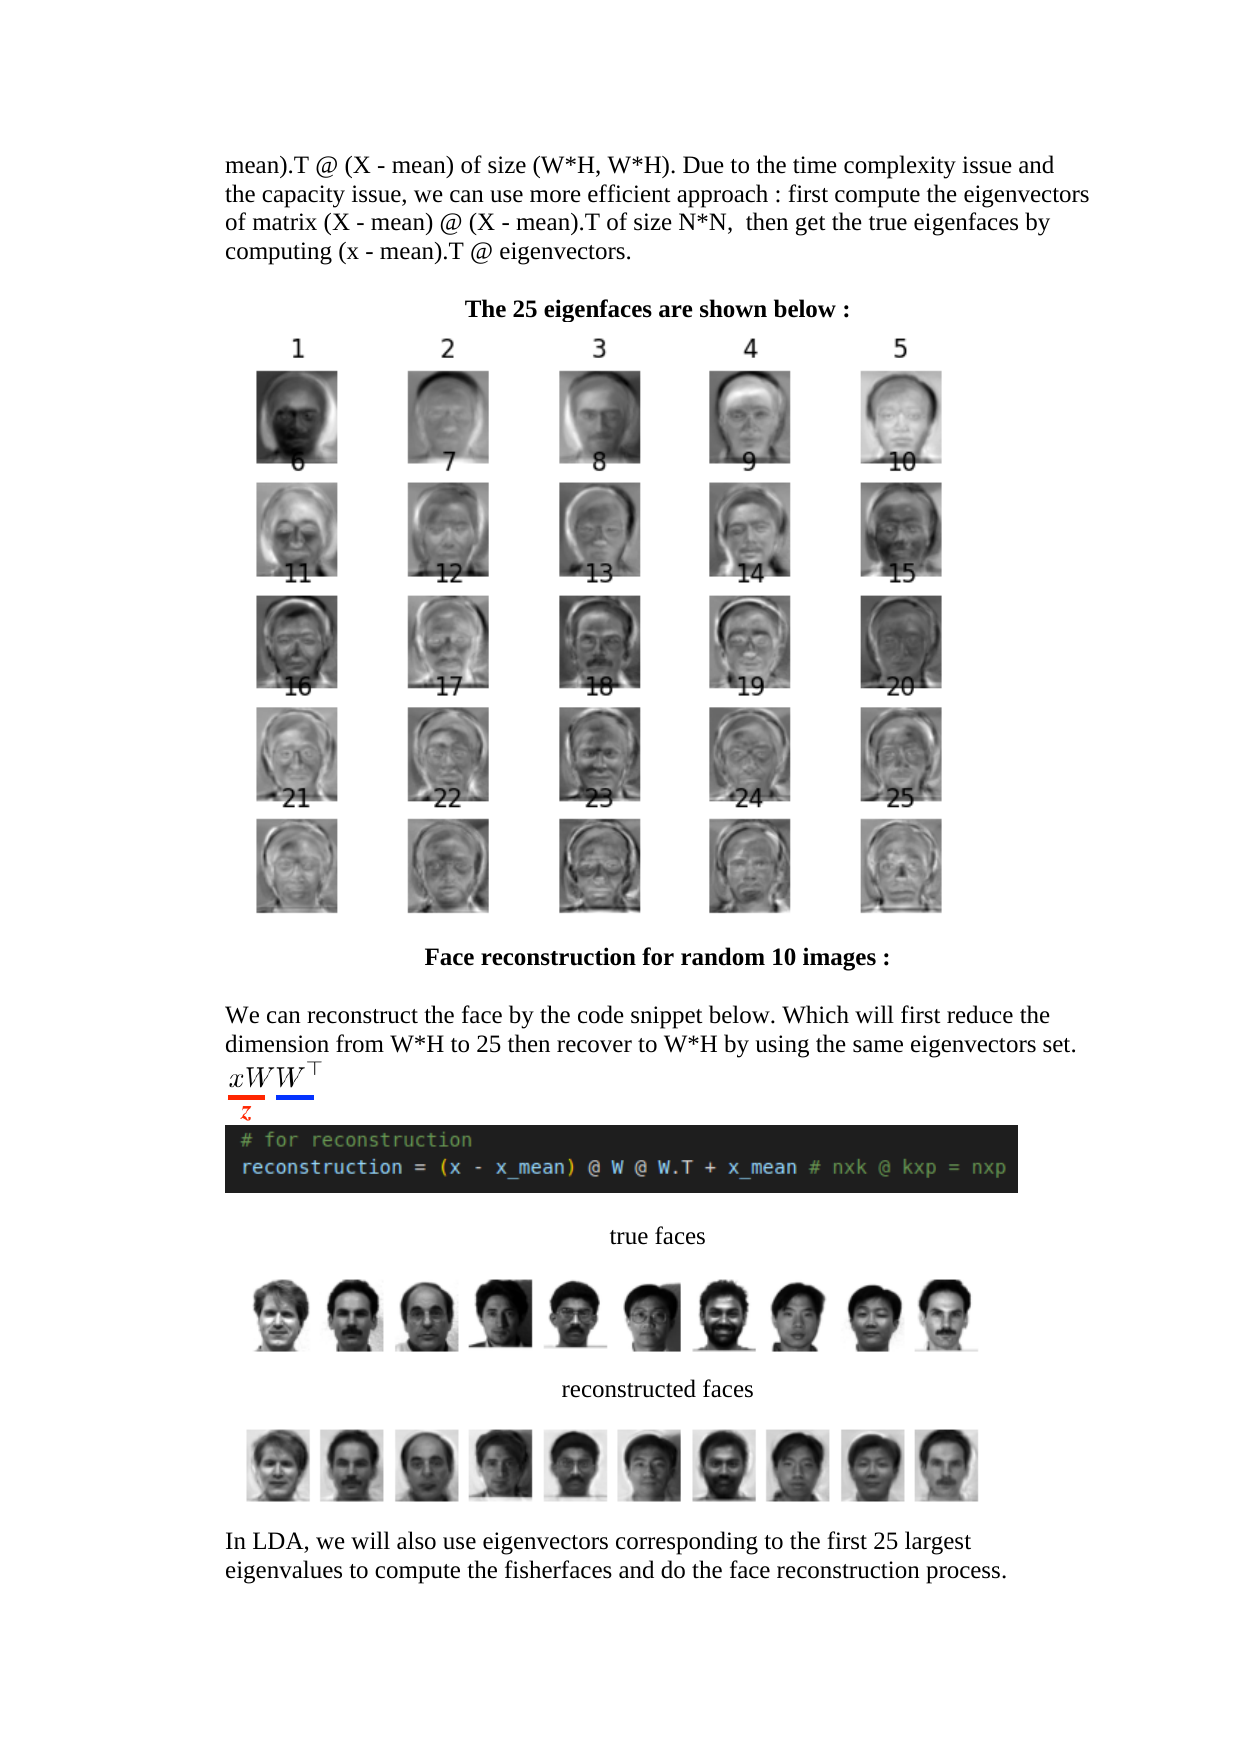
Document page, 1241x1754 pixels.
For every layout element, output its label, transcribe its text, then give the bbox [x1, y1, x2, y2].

text Face reconstruction for random 10 images : [225, 942, 1090, 971]
picture [225, 1250, 1001, 1374]
text reconstructed faces [225, 1374, 1090, 1402]
picture [225, 1402, 1001, 1527]
text - mean).T @ (X - mean) of size (W*H, W*H). Due to the time complexity issue and the capacity issue, we can use more efficient approach : first compute the eigenvectors of matrix (X - mean) @ (X - mean).T of size N*N, then get the true eigenfaces by computing (x - mean).T @ eigenvectors. [225, 150, 1090, 265]
text The 25 eigenfaces are shown below : [225, 294, 1090, 322]
text true faces [225, 1221, 1090, 1250]
picture [225, 322, 988, 943]
text We can reconstruct the face by the code snippet below. Which will first reduce the dimension from W*H to 25 then recover to W*H by using the same eigenvectors set. [225, 1000, 1090, 1057]
picture [225, 1057, 1018, 1193]
text In LDA, we will also use eigenvectors corresponding to the first 25 largest eigenvalues to compute the fisherfaces and do the face reconstruction process. [225, 1526, 1090, 1584]
